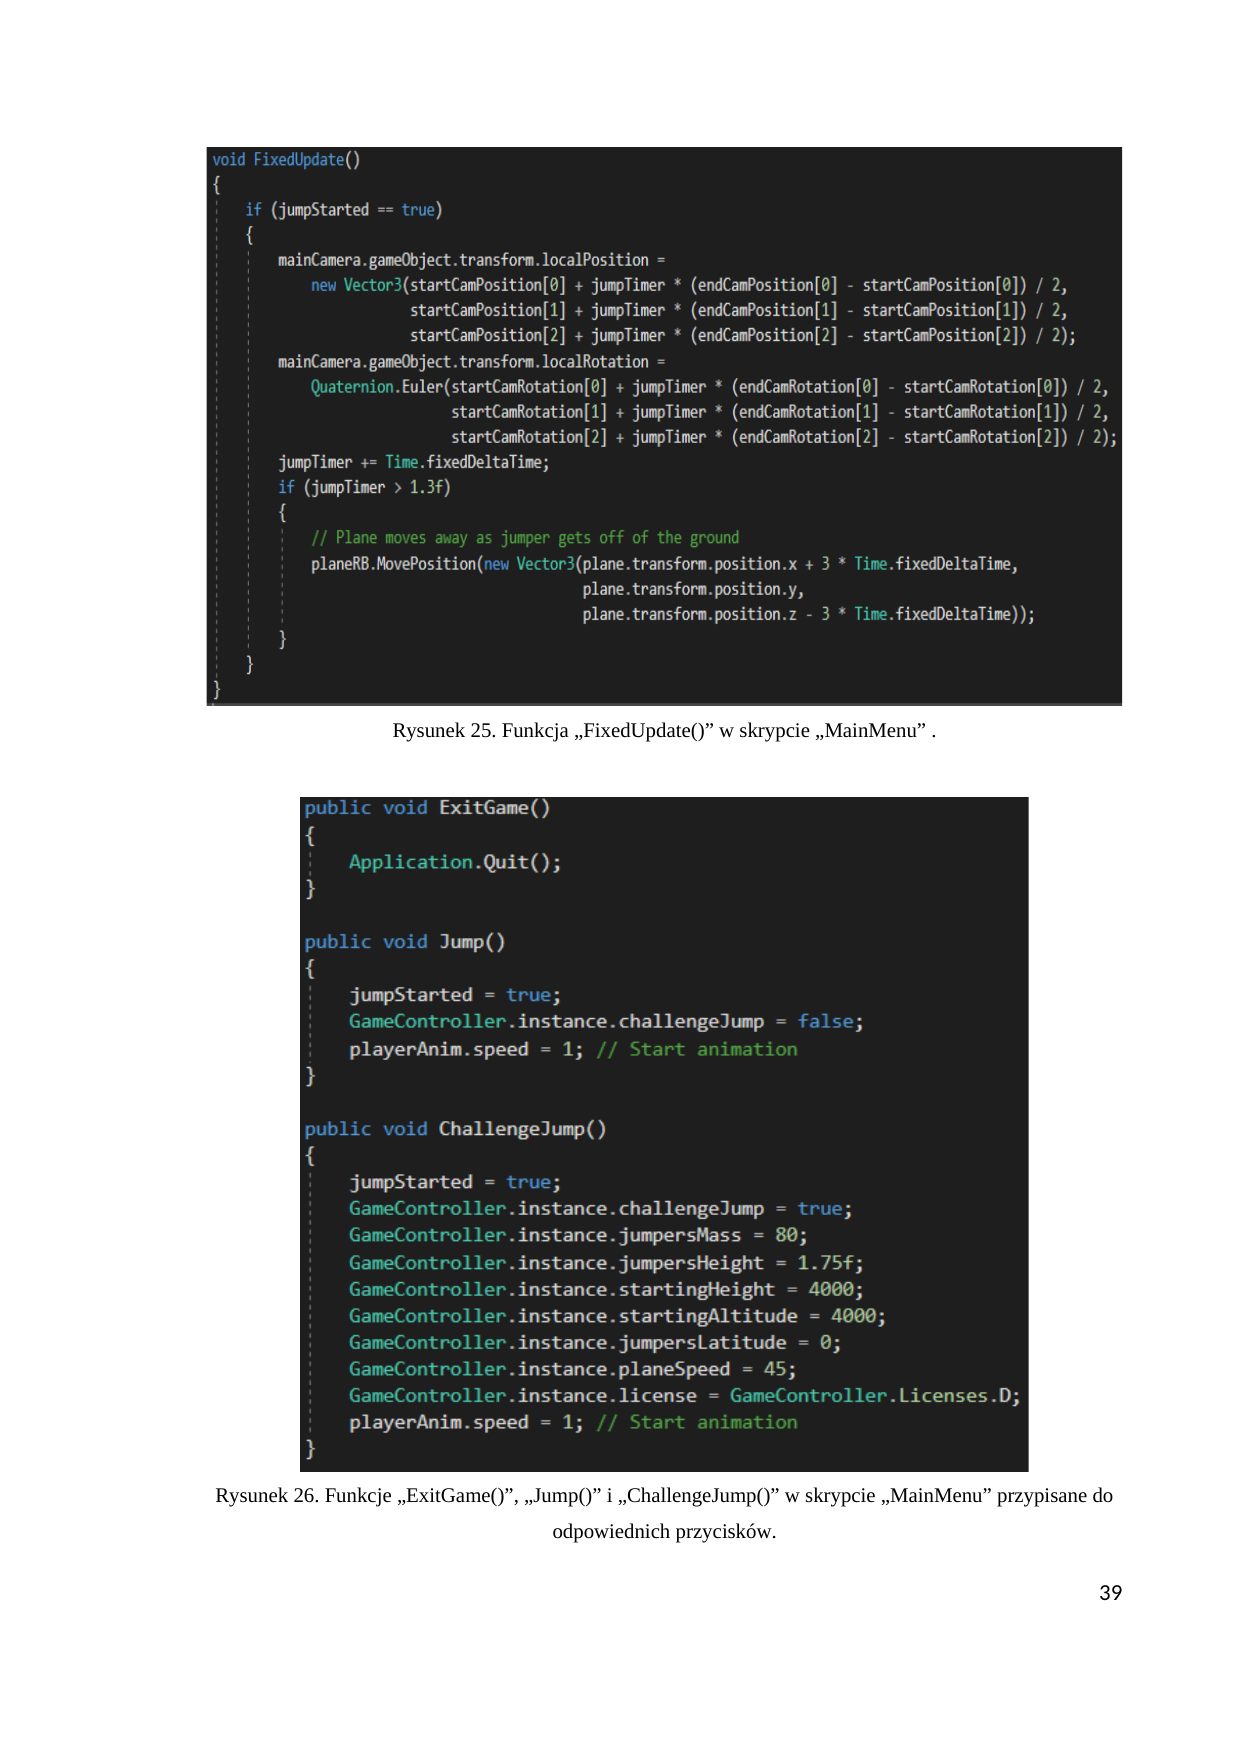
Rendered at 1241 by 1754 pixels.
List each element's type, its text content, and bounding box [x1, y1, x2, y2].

text Rysunek 25. Funkcja „FixedUpdate()” w skrypcie „MainMenu” . [207, 706, 1122, 742]
text Rysunek 26. Funkcje „ExitGame()”, „Jump()” i „ChallengeJump()” w skrypcie „MainMenu” przypisane do odpowiednich przycisków. [207, 797, 1122, 1543]
picture [206, 147, 1123, 706]
picture [300, 797, 1029, 1472]
